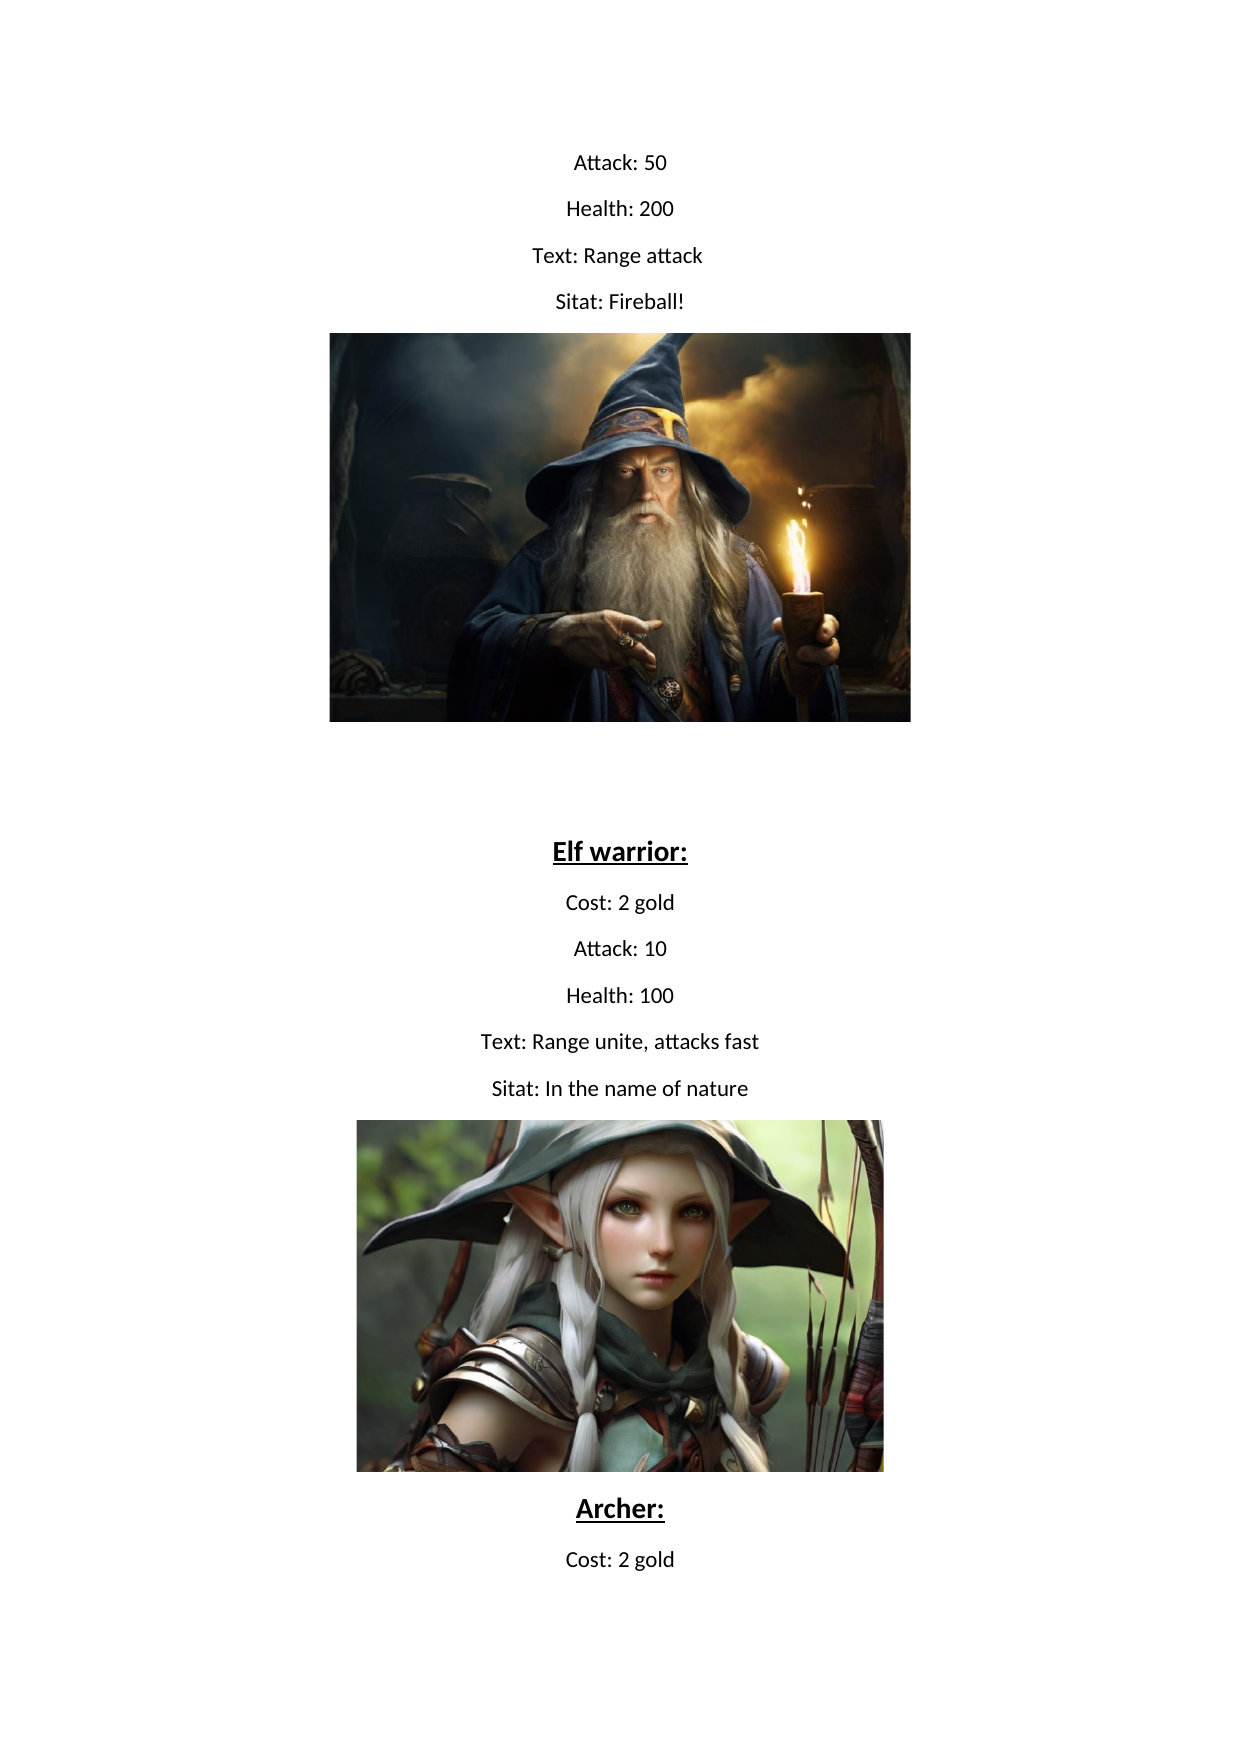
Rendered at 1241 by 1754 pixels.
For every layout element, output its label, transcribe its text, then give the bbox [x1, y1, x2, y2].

text Health: 100 [148, 981, 1093, 1009]
text Health: 200 [148, 194, 1093, 222]
text Sitat: Fireball! [148, 287, 1093, 315]
text Sitat: In the name of nature [148, 1074, 1093, 1102]
text Cost: 2 gold [148, 888, 1093, 916]
text Cost: 2 gold [148, 1545, 1093, 1573]
text Archer: [148, 1490, 1093, 1526]
text Elf warrior: [148, 833, 1093, 869]
text Attack: 10 [148, 934, 1093, 962]
text Attack: 50 [148, 148, 1093, 176]
text Text: Range attack [148, 241, 1093, 269]
text Text: Range unite, attacks fast [148, 1027, 1093, 1055]
